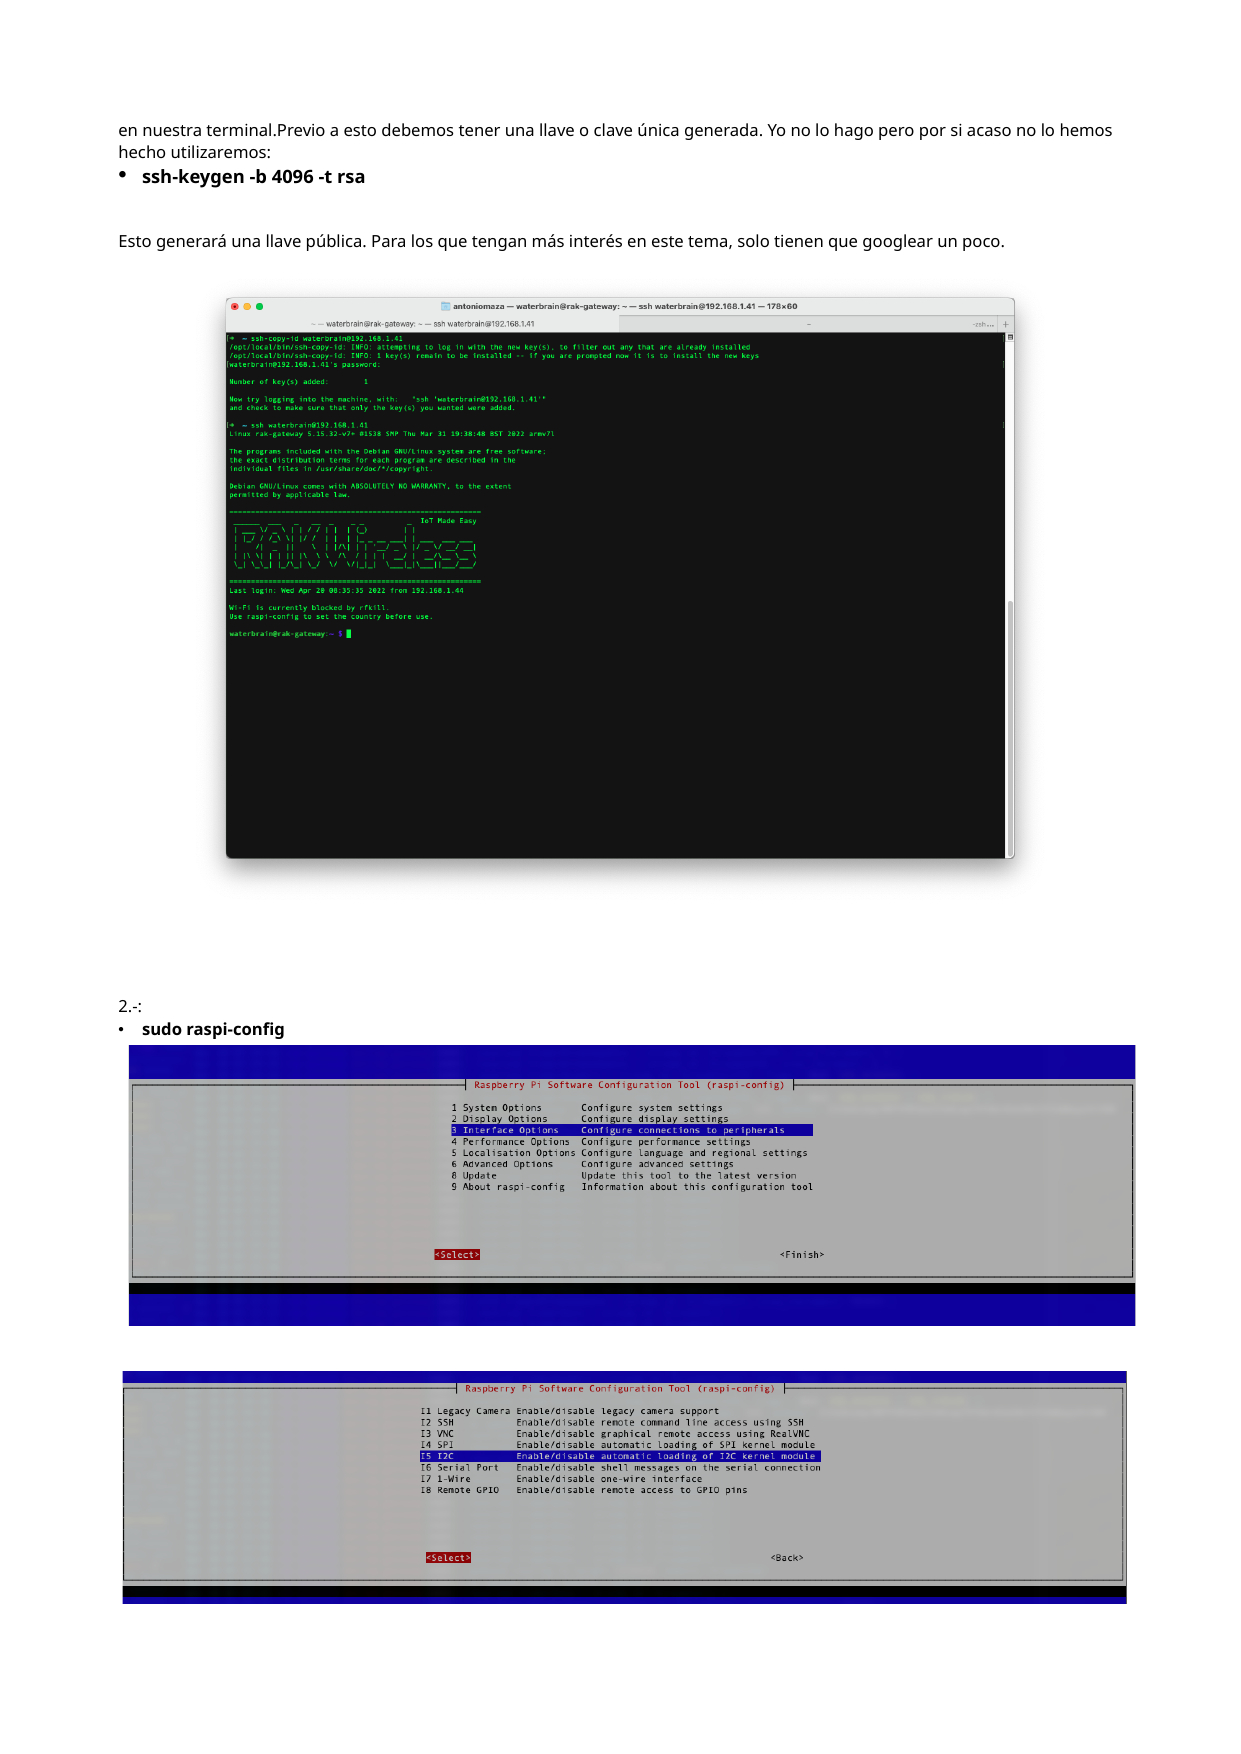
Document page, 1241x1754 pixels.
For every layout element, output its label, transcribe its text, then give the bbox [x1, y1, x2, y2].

list ssh-keygen -b 4096 -t rsa [118, 163, 1122, 188]
picture [122, 1371, 1127, 1604]
picture [128, 1045, 1136, 1326]
text 2.-: [118, 995, 1122, 1017]
text Esto generará una llave pública. Para los que tengan más interés en este tema, solo tienen que googlear un poco. [118, 229, 1122, 252]
picture [191, 275, 1049, 904]
list sudo raspi-config [118, 1017, 1122, 1040]
text en nuestra terminal.Previo a esto debemos tener una llave o clave única generada. Yo no lo hago pero por si acaso no lo hemos hecho utilizaremos: [118, 118, 1122, 163]
